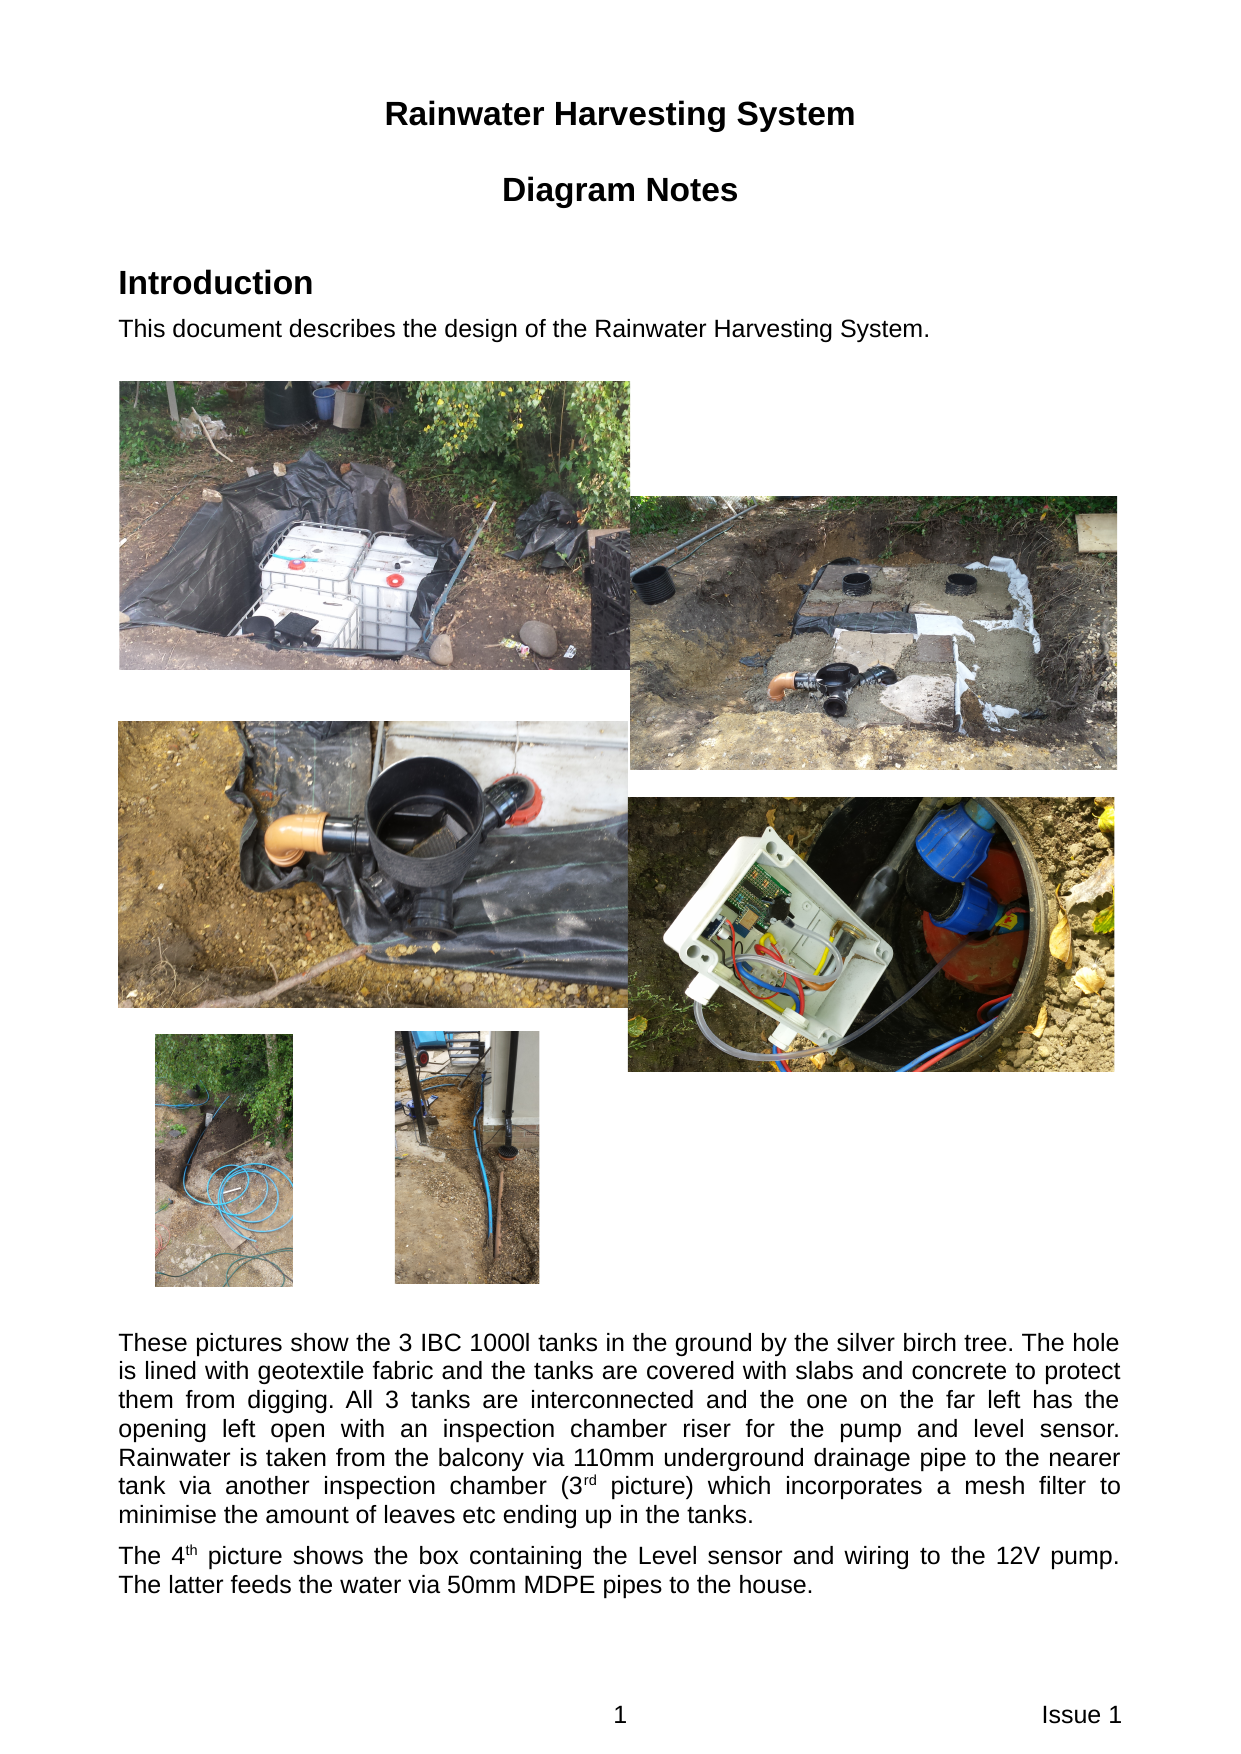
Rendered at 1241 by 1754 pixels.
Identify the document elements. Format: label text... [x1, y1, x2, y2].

text This document describes the design of the Rainwater Harvesting System. [118, 314, 1122, 343]
picture [118, 721, 1115, 1072]
subtitle Introduction [118, 263, 1122, 302]
text The 4th picture shows the box containing the Level sensor and wiring to the 12V pump. The latter feeds the water via 50mm MDPE pipes to the house. [118, 1541, 1122, 1599]
text These pictures show the 3 IBC 1000l tanks in the ground by the silver birch tree. The hole is lined with geotextile fabric and the tanks are covered with slabs and concrete to protect them from digging. All 3 tanks are interconnected and the one on the far left has the opening left open with an inspection chamber riser for the pump and level sensor. Rainwater is taken from the balcony via 110mm underground drainage pipe to the nearer tank via another inspection chamber (3rd picture) which incorporates a mesh filter to minimise the amount of leaves etc ending up in the tanks. [118, 1328, 1122, 1529]
picture [119, 381, 1118, 770]
picture [394, 1031, 540, 1284]
picture [155, 1034, 293, 1287]
